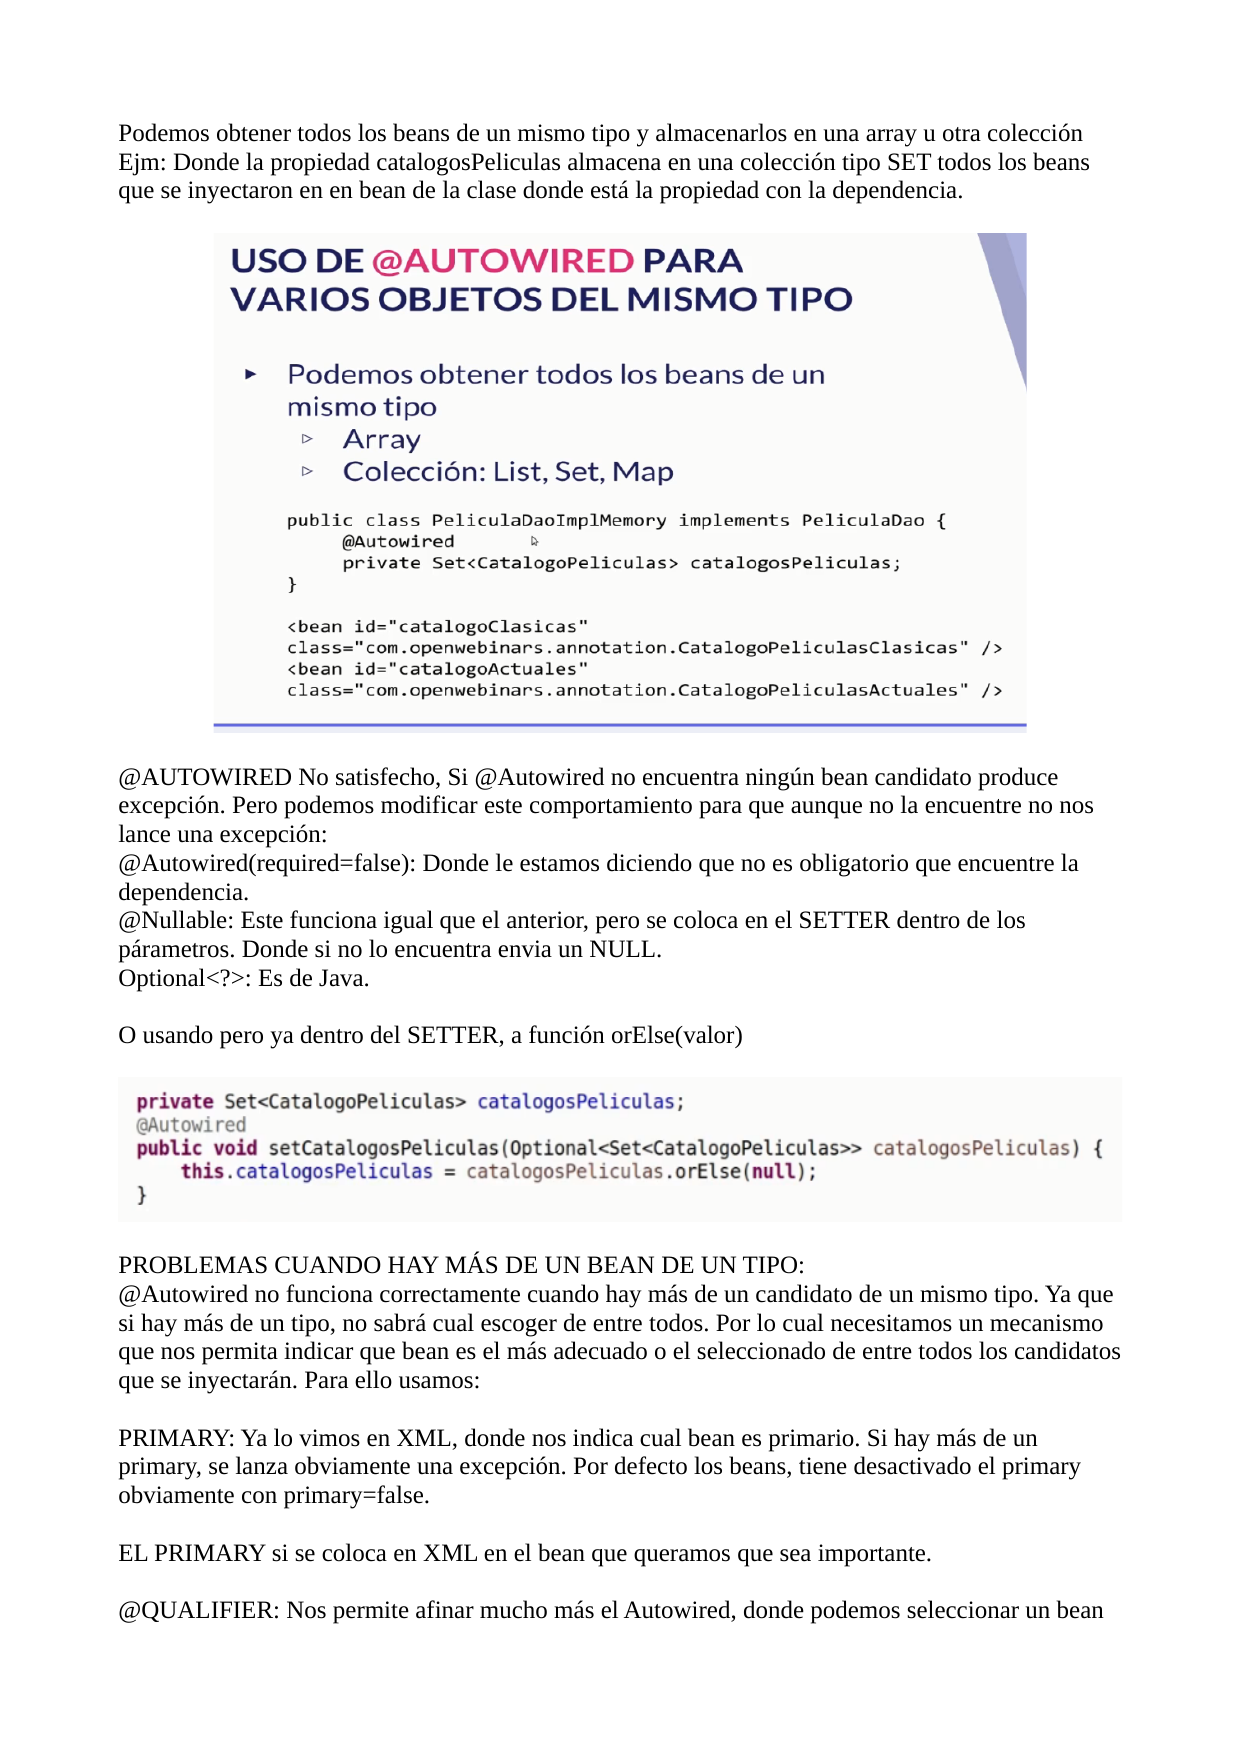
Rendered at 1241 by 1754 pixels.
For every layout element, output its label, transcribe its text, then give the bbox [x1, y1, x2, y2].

text @QUALIFIER: Nos permite afinar mucho más el Autowired, donde podemos seleccionar un bean [118, 1595, 1122, 1624]
text @AUTOWIRED No satisfecho, Si @Autowired no encuentra ningún bean candidato produce excepción. Pero podemos modificar este comportamiento para que aunque no la encuentre no nos lance una excepción: [118, 762, 1122, 848]
text PRIMARY: Ya lo vimos en XML, donde nos indica cual bean es primario. Si hay más de un primary, se lanza obviamente una excepción. Por defecto los beans, tiene desactivado el primary obviamente con primary=false. [118, 1423, 1122, 1509]
text Optional<?>: Es de Java. [118, 963, 1122, 992]
text EL PRIMARY si se coloca en XML en el bean que queramos que sea importante. [118, 1538, 1122, 1566]
text O usando pero ya dentro del SETTER, a función orElse(valor) [118, 1020, 1122, 1049]
text @Autowired(required=false): Donde le estamos diciendo que no es obligatorio que encuentre la dependencia. [118, 848, 1122, 905]
text @Autowired no funciona correctamente cuando hay más de un candidato de un mismo tipo. Ya que si hay más de un tipo, no sabrá cual escoger de entre todos. Por lo cual necesitamos un mecanismo que nos permita indicar que bean es el más adecuado o el seleccionado de entre todos los candidatos que se inyectarán. Para ello usamos: [118, 1279, 1122, 1394]
text Podemos obtener todos los beans de un mismo tipo y almacenarlos en una array u otra colección Ejm: Donde la propiedad catalogosPeliculas almacena en una colección tipo SET todos los beans que se inyectaron en en bean de la clase donde está la propiedad con la dependencia. [118, 118, 1122, 204]
text @Nullable: Este funciona igual que el anterior, pero se coloca en el SETTER dentro de los párametros. Donde si no lo encuentra envia un NULL. [118, 905, 1122, 963]
text PROBLEMAS CUANDO HAY MÁS DE UN BEAN DE UN TIPO: [118, 1250, 1122, 1279]
